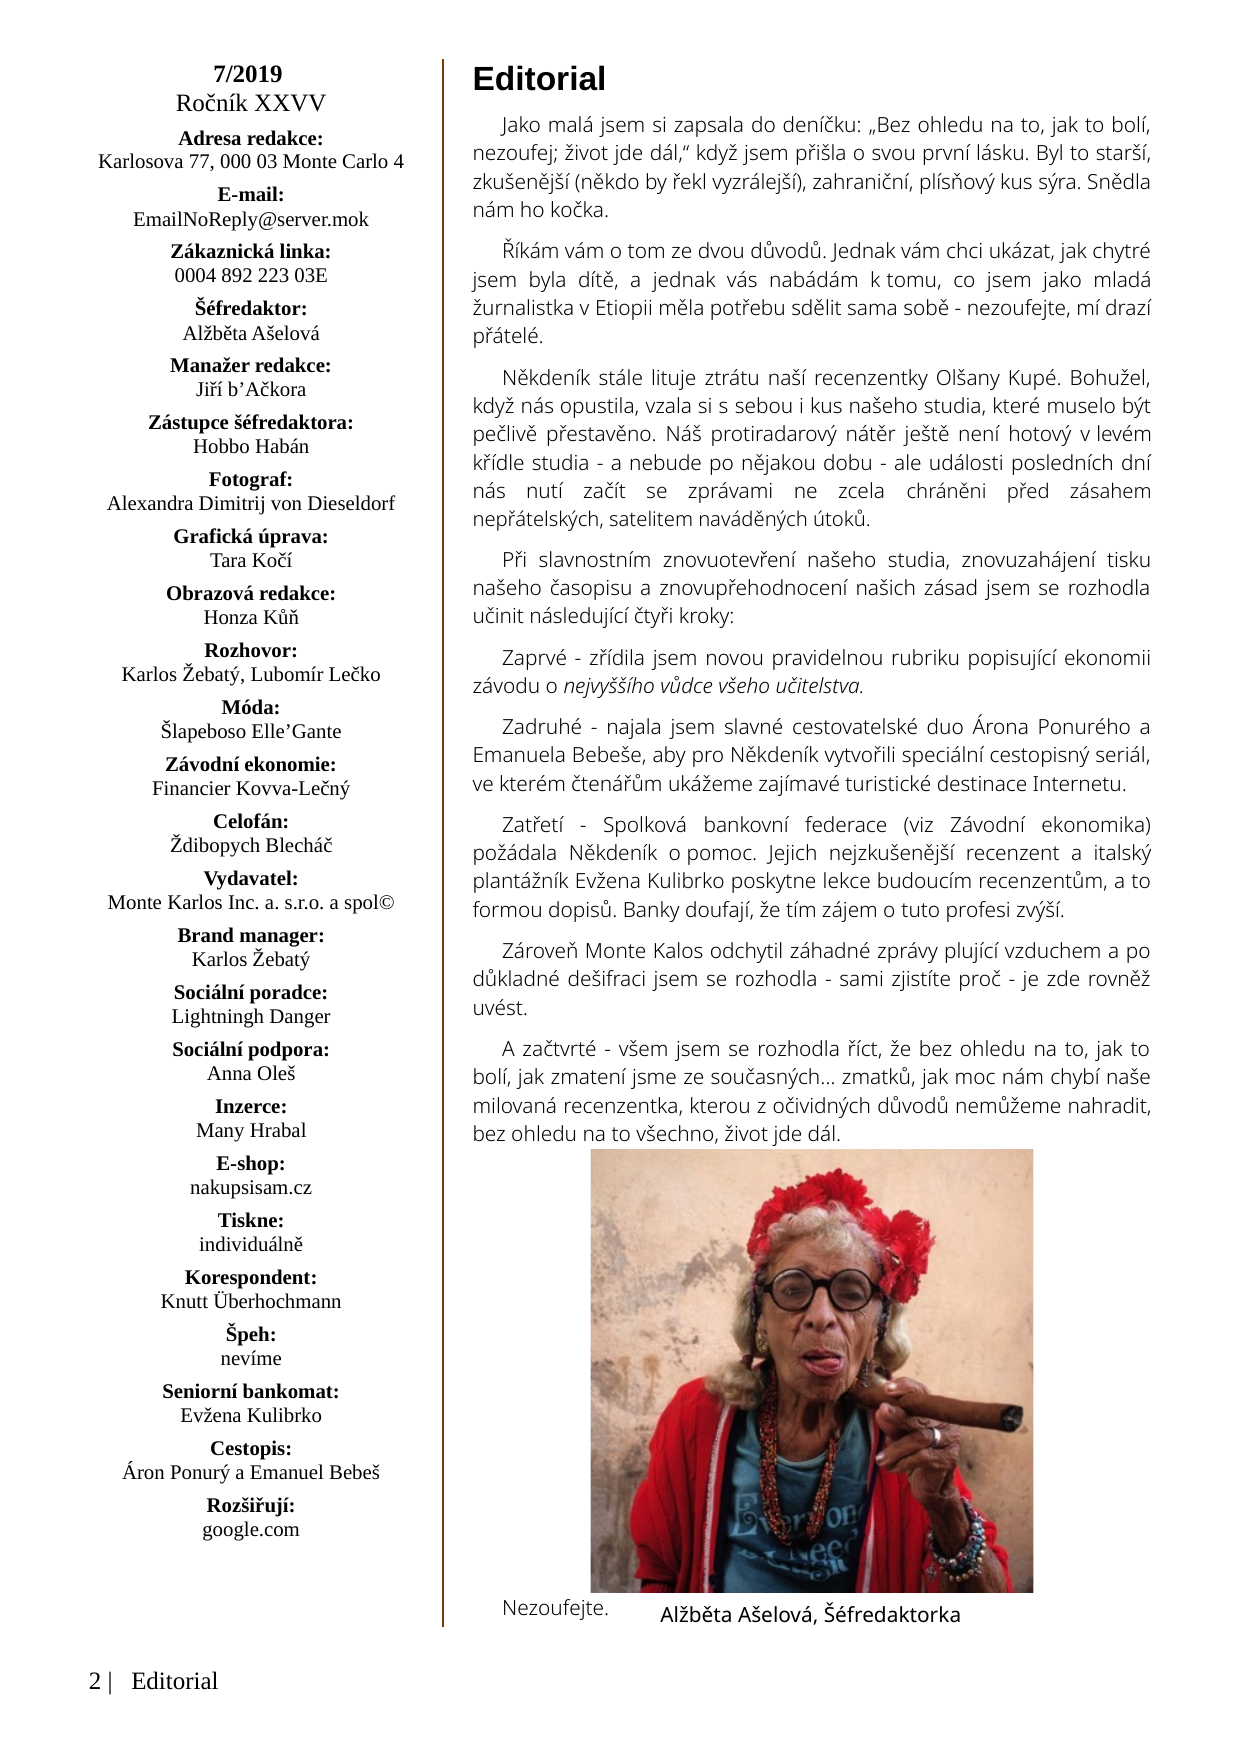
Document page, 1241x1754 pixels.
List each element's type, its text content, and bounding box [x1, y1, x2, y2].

text Zároveň Monte Kalos odchytil záhadné zprávy plující vzduchem a po důkladné dešifraci jsem se rozhodla - sami zjistíte proč - je zde rovněž uvést. [472, 936, 1152, 1021]
text Sociální poradce: Lightningh Danger [88, 980, 413, 1028]
text Někdeník stále lituje ztrátu naší recenzentky Olšany Kupé. Bohužel, když nás opustila, vzala si s sebou i kus našeho studia, které muselo být pečlivě přestavěno. Náš protiradarový nátěr ještě není hotový v levém křídle studia - a nebude po nějakou dobu - ale události posledních dní nás nutí začít se zprávami ne zcela chráněni před zásahem nepřátelských, satelitem naváděných útoků. [472, 363, 1152, 532]
text Vydavatel: Monte Karlos Inc. a. s.r.o. a spol© [88, 866, 413, 914]
text Zatřetí - Spolková bankovní federace (viz Závodní ekonomika) požádala Někdeník o pomoc. Jejich nejzkušenější recenzent a italský plantážník Evžena Kulibrko poskytne lekce budoucím recenzentům, a to formou dopisů. Banky doufají, že tím zájem o tuto profesi zvýší. [472, 810, 1152, 923]
text Tiskne: individuálně [88, 1208, 413, 1256]
text A začtvrté - všem jsem se rozhodla říct, že bez ohledu na to, jak to bolí, jak zmatení jsme ze současných… zmatků, jak moc nám chybí naše milovaná recenzentka, kterou z očividných důvodů nemůžeme nahradit, bez ohledu na to všechno, život jde dál. [472, 1034, 1152, 1148]
text E-mail: EmailNoReply@server.mok [88, 182, 413, 231]
text Říkám vám o tom ze dvou důvodů. Jednak vám chci ukázat, jak chytré jsem byla dítě, a jednak vás nabádám k tomu, co jsem jako mladá žurnalistka v Etiopii měla potřebu sdělit sama sobě - nezoufejte, mí drazí přátelé. [472, 236, 1152, 350]
text Cestopis: Áron Ponurý a Emanuel Bebeš [88, 1436, 413, 1484]
text Fotograf: Alexandra Dimitrij von Dieseldorf [88, 467, 413, 515]
text Grafická úprava: Tara Kočí [88, 524, 413, 572]
text Inzerce: Many Hrabal [88, 1094, 413, 1142]
text Jako malá jsem si zapsala do deníčku: „Bez ohledu na to, jak to bolí, nezoufej; život jde dál,“ když jsem přišla o svou první lásku. Byl to starší, zkušenější (někdo by řekl vyzrálejší), zahraniční, plísňový kus sýra. Snědla nám ho kočka. [472, 110, 1152, 224]
text Celofán: Ždibopych Blecháč [88, 809, 413, 857]
text Manažer redakce: Jiří b’Ačkora [88, 353, 413, 401]
text Nezoufejte. [472, 1160, 1152, 1621]
text Seniorní bankomat: Evžena Kulibrko [88, 1379, 413, 1427]
text Móda: Šlapeboso Elle’Gante [88, 695, 413, 743]
picture [590, 1149, 1034, 1593]
text Sociální podpora: Anna Oleš [88, 1037, 413, 1085]
text Brand manager: Karlos Žebatý [88, 923, 413, 971]
text Závodní ekonomie: Financier Kovva-Lečný [88, 752, 413, 800]
text Rozhovor: Karlos Žebatý, Lubomír Lečko [88, 638, 413, 686]
subtitle Editorial [472, 59, 1152, 98]
text E-shop: nakupsisam.cz [88, 1151, 413, 1199]
text Rozšiřují: google.com [88, 1493, 413, 1541]
text 7/2019 Ročník XXVV [88, 59, 413, 117]
text Šéfredaktor: Alžběta Ašelová [88, 296, 413, 344]
text Obrazová redakce: Honza Kůň [88, 581, 413, 629]
text Zástupce šéfredaktora: Hobbo Habán [88, 410, 413, 458]
text Zadruhé - najala jsem slavné cestovatelské duo Árona Ponurého a Emanuela Bebeše, aby pro Někdeník vytvořili speciální cestopisný seriál, ve kterém čtenářům ukážeme zajímavé turistické destinace Internetu. [472, 712, 1152, 797]
text Při slavnostním znovuotevření našeho studia, znovuzahájení tisku našeho časopisu a znovupřehodnocení našich zásad jsem se rozhodla učinit následující čtyři kroky: [472, 545, 1152, 630]
text Adresa redakce: Karlosova 77, 000 03 Monte Carlo 4 [88, 125, 413, 173]
text Zaprvé - zřídila jsem novou pravidelnou rubriku popisující ekonomii závodu o nejvyššího vůdce všeho učitelstva. [472, 643, 1152, 699]
text Špeh: nevíme [88, 1322, 413, 1370]
text Zákaznická linka: 0004 892 223 03E [88, 239, 413, 287]
text Korespondent: Knutt Überhochmann [88, 1265, 413, 1313]
